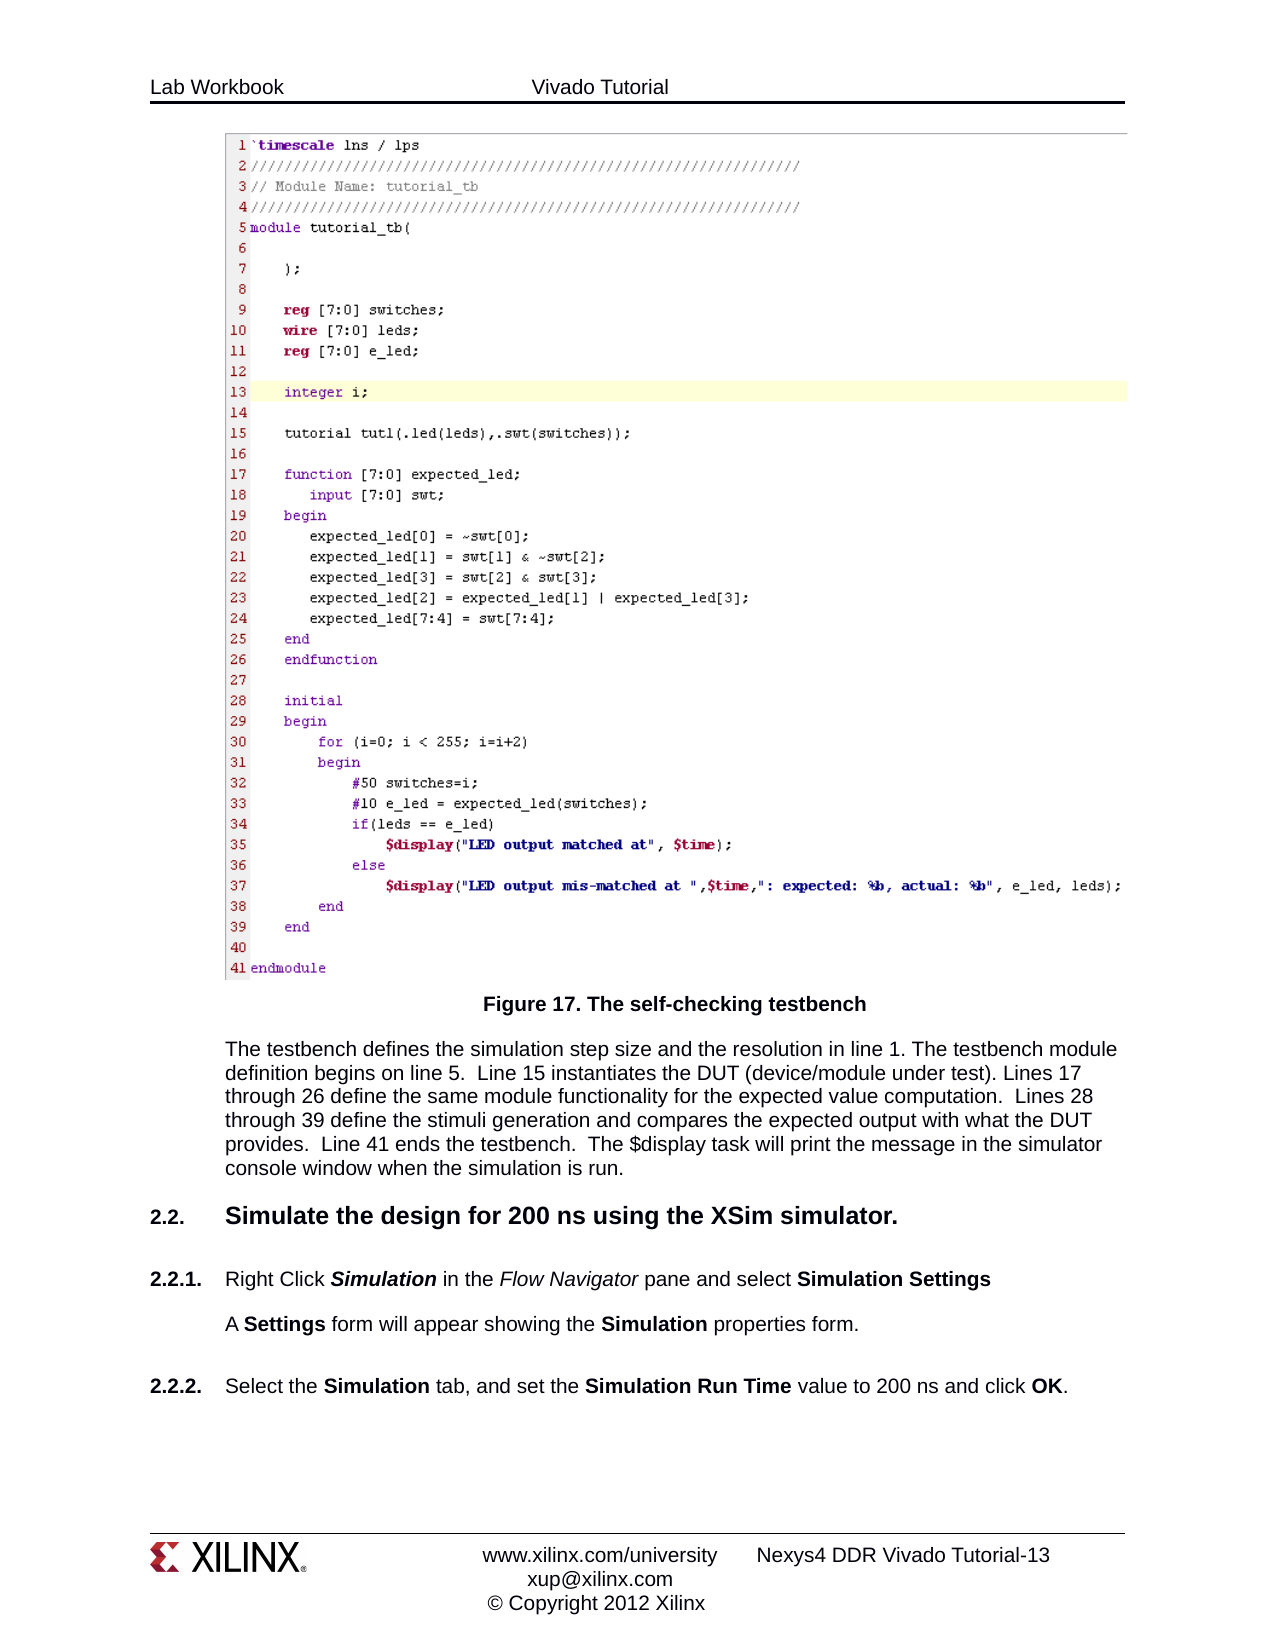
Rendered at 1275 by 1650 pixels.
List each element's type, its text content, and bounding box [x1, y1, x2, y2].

list Right Click Simulation in the Flow Navigator pane and select Simulation Settings [150, 1267, 1125, 1291]
picture [150, 1542, 307, 1572]
text Figure 17. The self-checking testbench [225, 992, 1125, 1016]
list Simulate the design for 200 ns using the XSim simulator. [150, 1201, 1125, 1230]
text A Settings form will appear showing the Simulation properties form. [225, 1312, 1125, 1336]
list Select the Simulation tab, and set the Simulation Run Time value to 200 ns and click OK. [150, 1373, 1125, 1397]
picture [225, 133, 1128, 980]
text The testbench defines the simulation step size and the resolution in line 1. The testbench module definition begins on line 5. Line 15 instantiates the DUT (device/module under test). Lines 17 through 26 define the same module functionality for the expected value computation. Lines 28 through 39 define the stimuli generation and compares the expected output with what the DUT provides. Line 41 ends the testbench. The $display task will print the message in the simulator console window when the simulation is run. [225, 1036, 1125, 1180]
